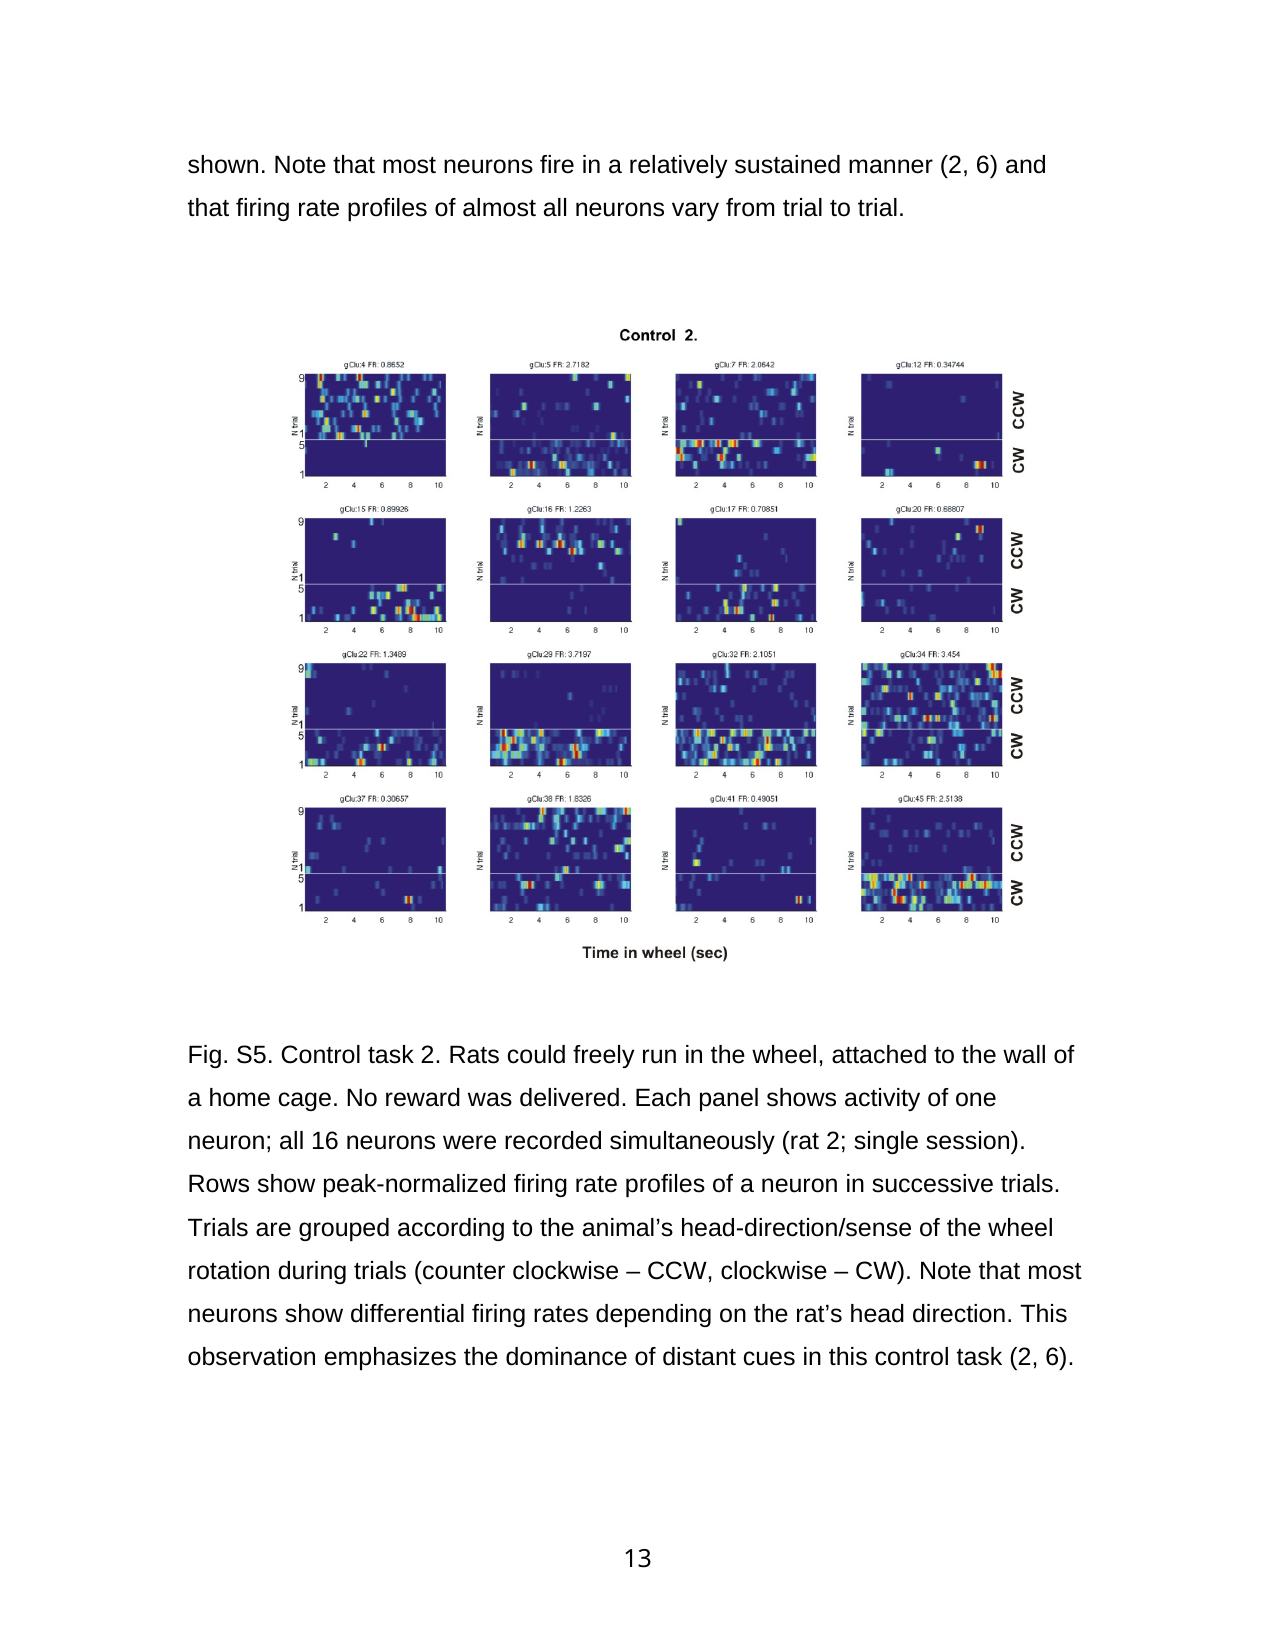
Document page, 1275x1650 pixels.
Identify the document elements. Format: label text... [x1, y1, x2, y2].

text shown. Note that most neurons fire in a relatively sustained manner (2, 6) and that firing rate profiles of almost all neurons vary from trial to trial. [187, 150, 1087, 222]
picture [188, 322, 1087, 983]
text Fig. S5. Control task 2. Rats could freely run in the wheel, attached to the wall of a home cage. No reward was delivered. Each panel shows activity of one neuron; all 16 neurons were recorded simultaneously (rat 2; single session). Rows show peak-normalized firing rate profiles of a neuron in successive trials. Trials are grouped according to the animal’s head-direction/sense of the wheel rotation during trials (counter clockwise – CCW, clockwise – CW). Note that most neurons show differential firing rates depending on the rat’s head direction. This observation emphasizes the dominance of distant cues in this control task (2, 6). [187, 1040, 1087, 1371]
